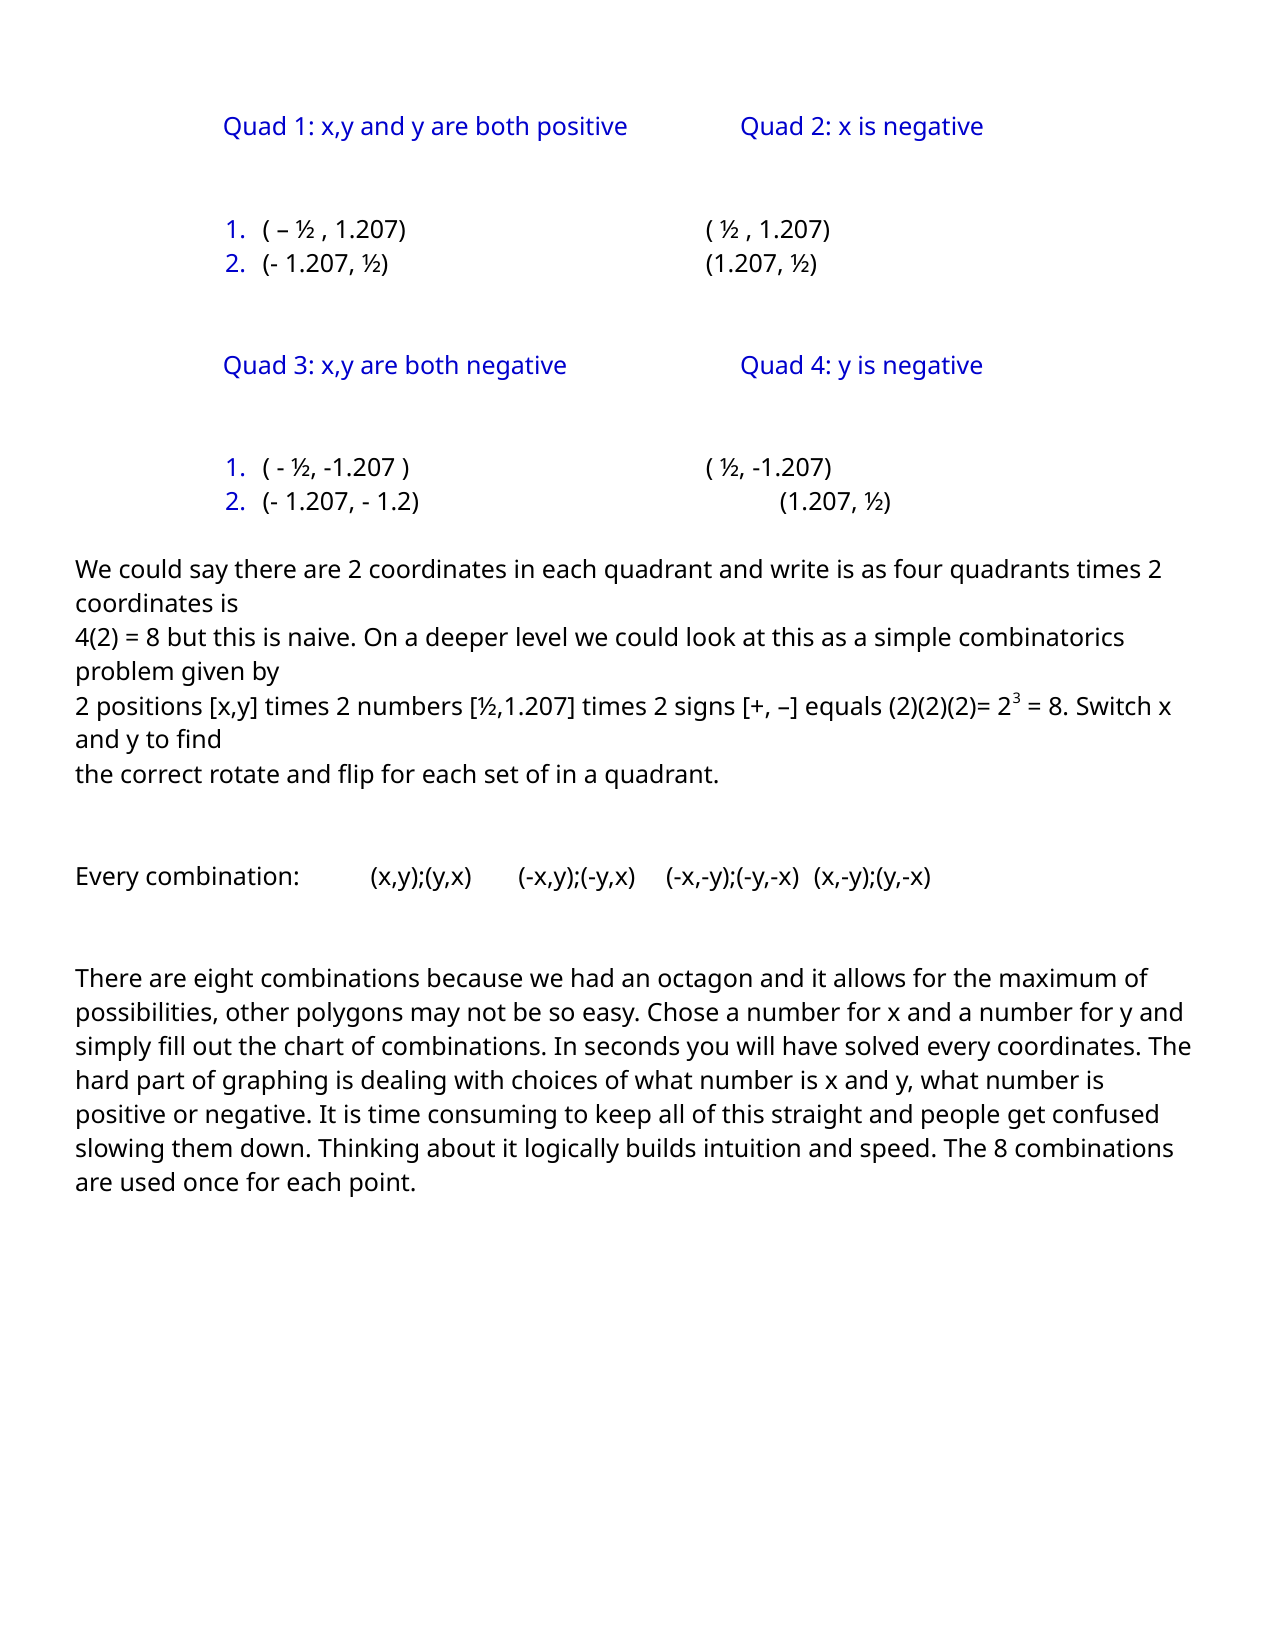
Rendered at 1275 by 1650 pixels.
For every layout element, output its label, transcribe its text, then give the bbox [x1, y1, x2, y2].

list ( - ½, -1.207 ) ( ½, -1.207) [225, 450, 1200, 484]
text We could say there are 2 coordinates in each quadrant and write is as four quadrants times 2 coordinates is [75, 552, 1200, 620]
text Quad 3: x,y are both negative Quad 4: y is negative [75, 347, 1200, 382]
text 4(2) = 8 but this is naive. On a deeper level we could look at this as a simple combinatorics problem given by [75, 620, 1200, 688]
text 2 positions [x,y] times 2 numbers [½,1.207] times 2 signs [+, –] equals (2)(2)(2)= 23 = 8. Switch x and y to find [75, 688, 1200, 756]
text the correct rotate and flip for each set of in a quadrant. [75, 756, 1200, 790]
text Every combination: (x,y);(y,x) (-x,y);(-y,x) (-x,-y);(-y,-x) (x,-y);(y,-x) [75, 858, 1200, 892]
list (- 1.207, ½) (1.207, ½) [225, 245, 1200, 279]
list (- 1.207, - 1.2) (1.207, ½) [225, 484, 1200, 518]
text Quad 1: x,y and y are both positive Quad 2: x is negative [75, 109, 1200, 143]
list ( – ½ , 1.207) ( ½ , 1.207) [225, 211, 1200, 245]
text There are eight combinations because we had an octagon and it allows for the maximum of possibilities, other polygons may not be so easy. Chose a number for x and a number for y and simply fill out the chart of combinations. In seconds you will have solved every coordinates. The hard part of graphing is dealing with choices of what number is x and y, what number is positive or negative. It is time consuming to keep all of this straight and people get confused slowing them down. Thinking about it logically builds intuition and speed. The 8 combinations are used once for each point. [75, 961, 1200, 1199]
